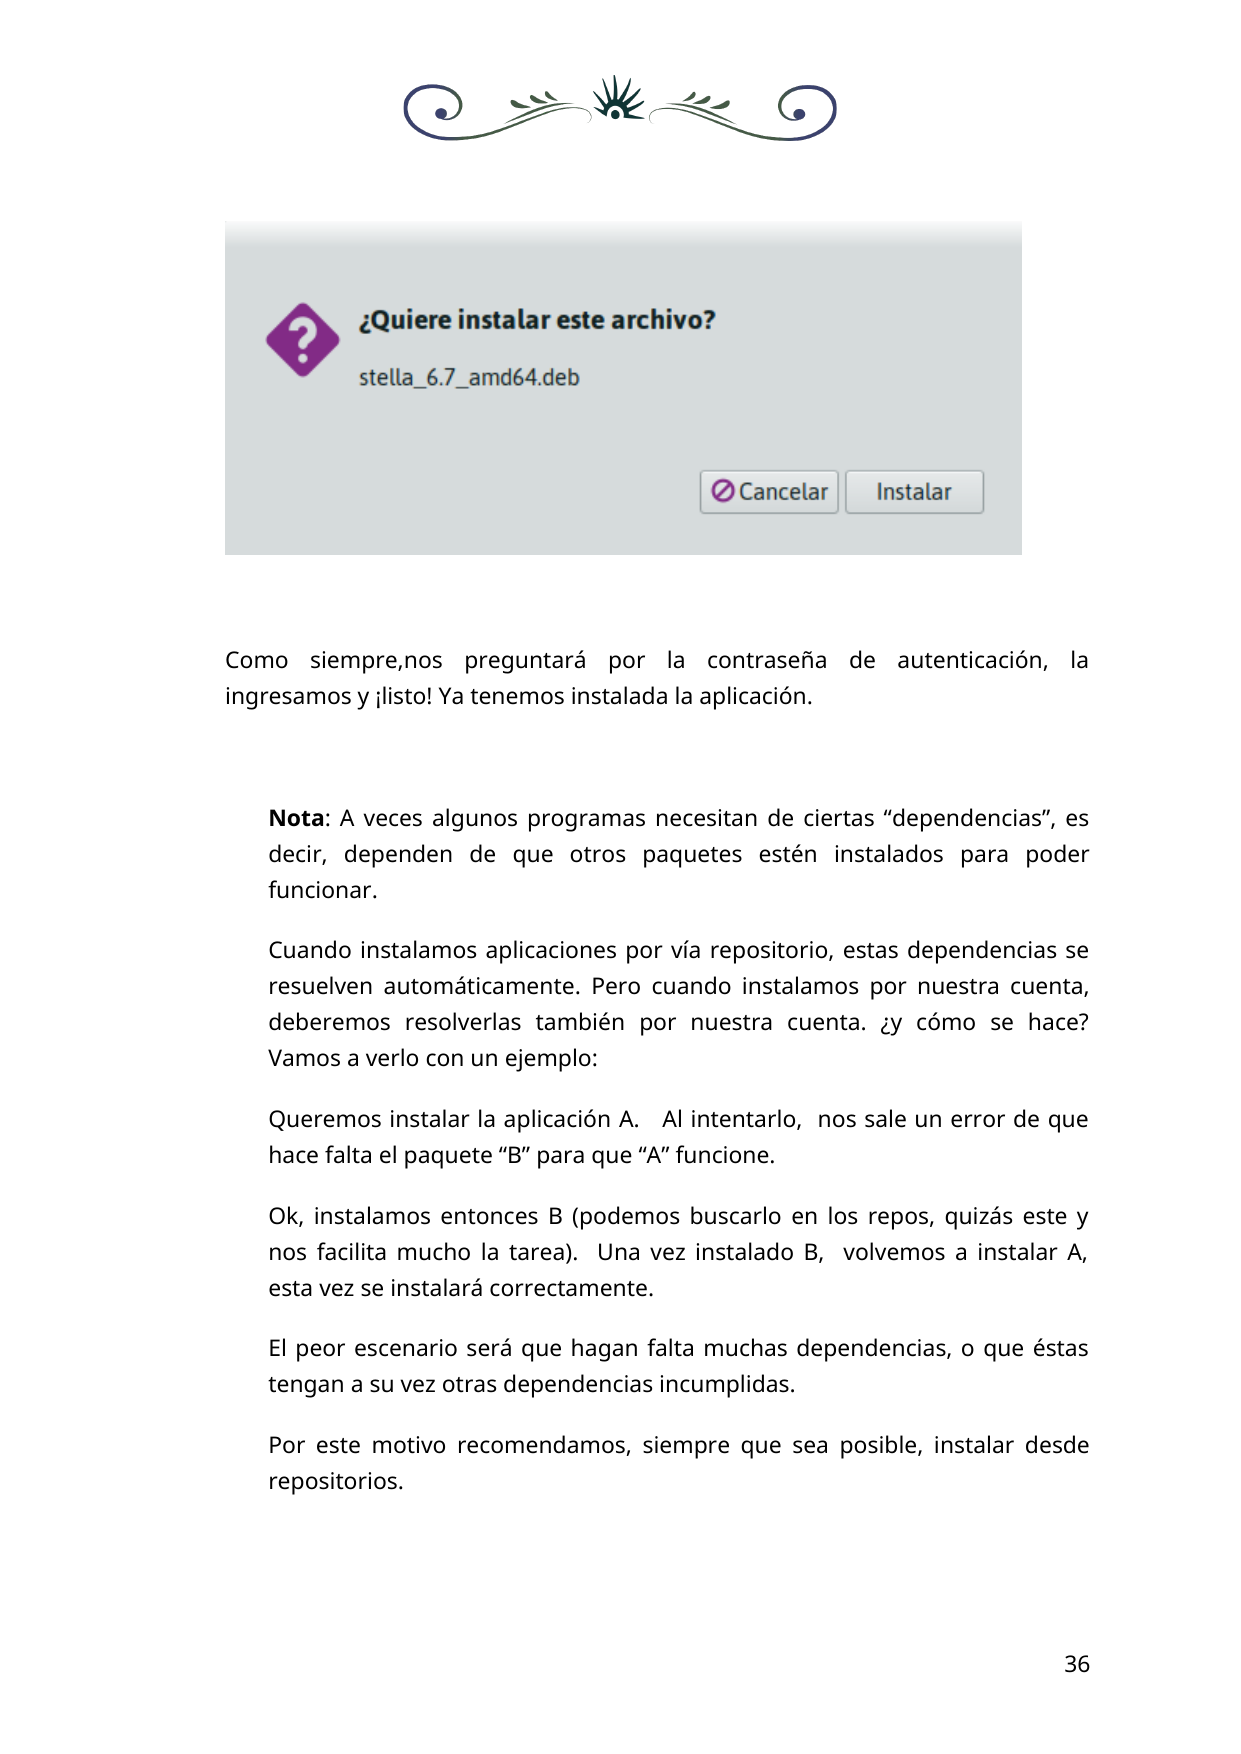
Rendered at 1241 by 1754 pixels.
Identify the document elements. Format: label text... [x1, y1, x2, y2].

picture [225, 221, 1022, 555]
text Cuando instalamos aplicaciones por vía repositorio, estas dependencias se resuelven automáticamente. Pero cuando instalamos por nuestra cuenta, deberemos resolverlas también por nuestra cuenta. ¿y cómo se hace? Vamos a verlo con un ejemplo: [268, 934, 1090, 1073]
text Ok, instalamos entonces B (podemos buscarlo en los repos, quizás este y nos facilita mucho la tarea). Una vez instalado B, volvemos a instalar A, esta vez se instalará correctamente. [268, 1199, 1090, 1303]
text El peor escenario será que hagan falta muchas dependencias, o que éstas tengan a su vez otras dependencias incumplidas. [268, 1332, 1090, 1399]
text Por este motivo recomendamos, siempre que sea posible, instalar desde repositorios. [268, 1429, 1090, 1496]
text Como siempre,nos preguntará por la contraseña de autenticación, la ingresamos y ¡listo! Ya tenemos instalada la aplicación. [225, 644, 1090, 712]
text Queremos instalar la aplicación A. Al intentarlo, nos sale un error de que hace falta el paquete “B” para que “A” funcione. [268, 1103, 1090, 1170]
text Nota: A veces algunos programas necesitan de ciertas “dependencias”, es decir, dependen de que otros paquetes estén instalados para poder funcionar. [268, 802, 1090, 905]
picture [403, 75, 837, 141]
